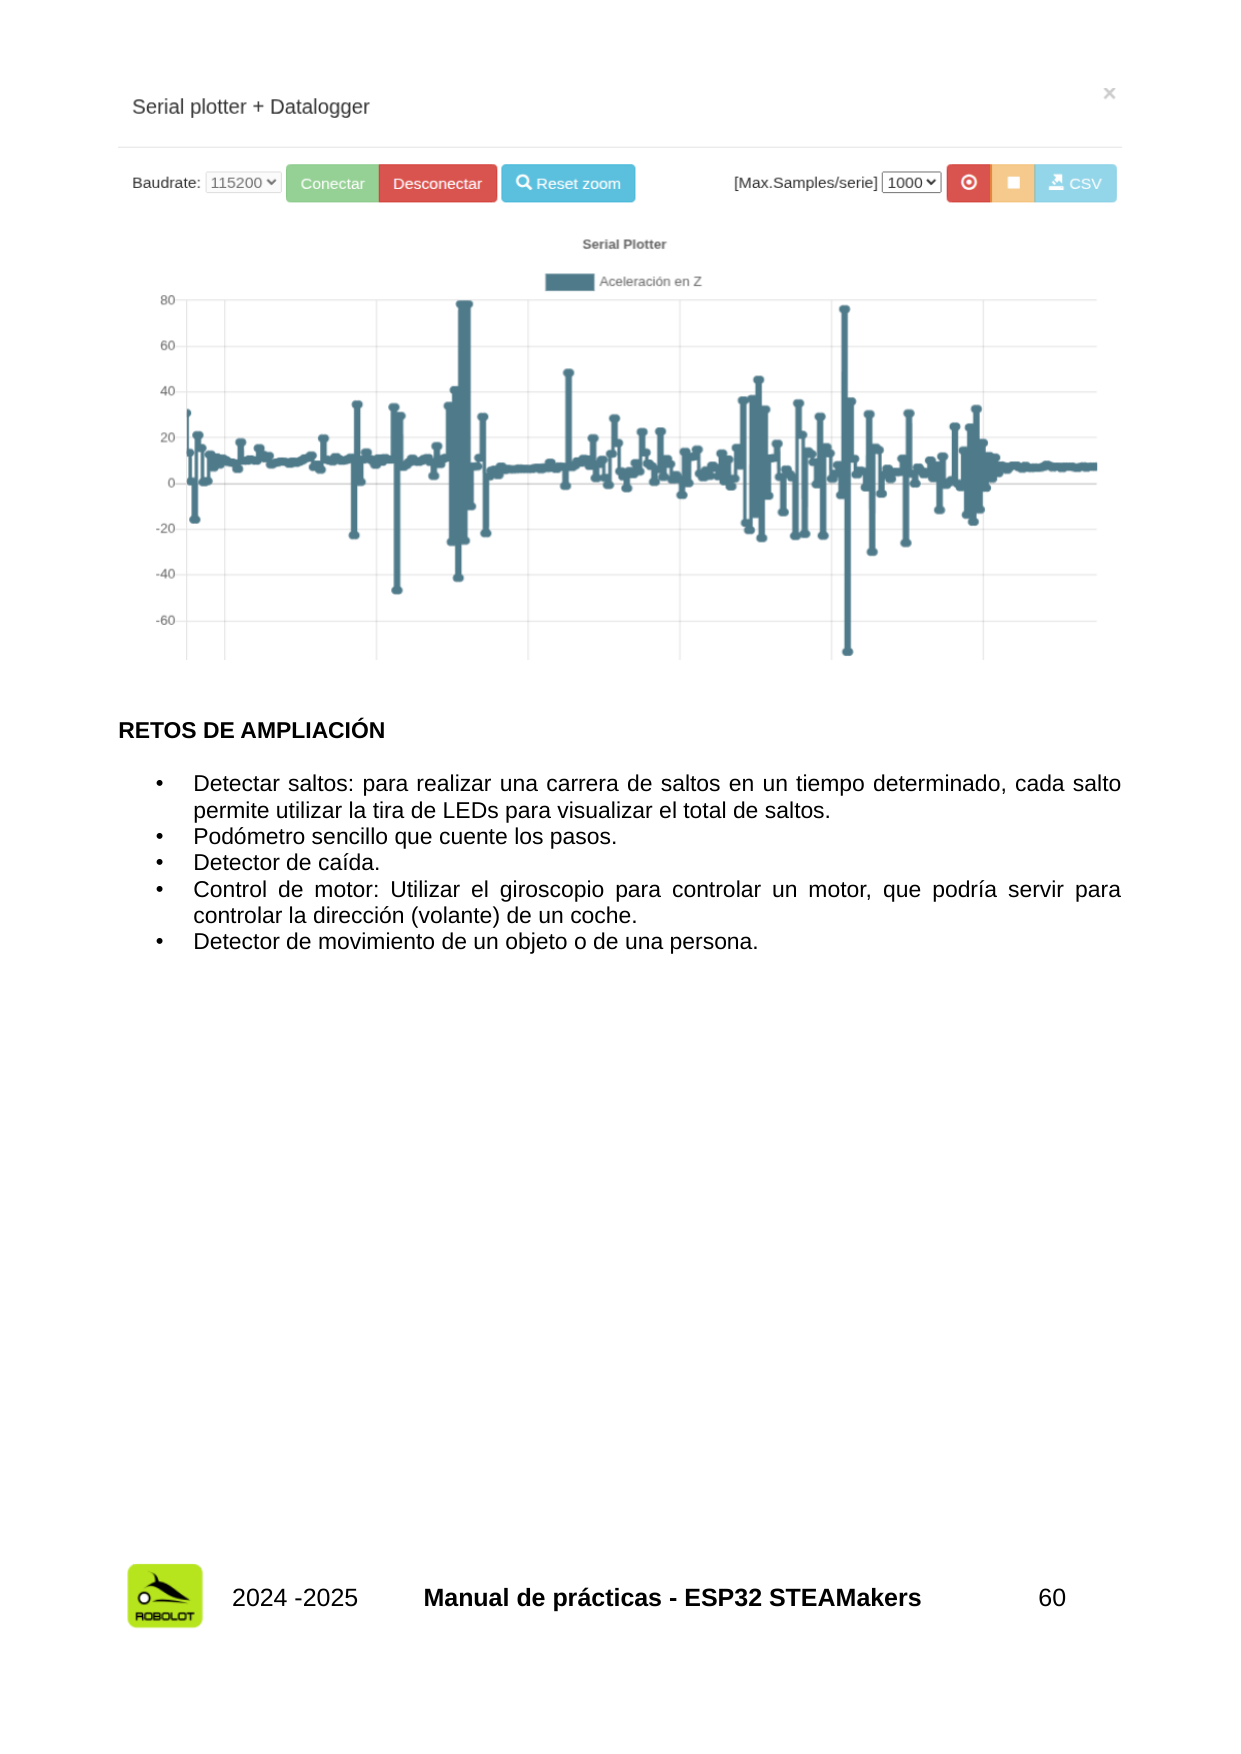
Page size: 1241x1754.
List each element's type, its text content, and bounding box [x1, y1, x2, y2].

list Detector de movimiento de un objeto o de una persona. [156, 928, 1122, 955]
list Podómetro sencillo que cuente los pasos. [156, 823, 1122, 849]
picture [118, 88, 1123, 660]
list Detector de caída. [156, 849, 1122, 876]
list Control de motor: Utilizar el giroscopio para controlar un motor, que podría servir para controlar la dirección (volante) de un coche. [156, 876, 1122, 928]
picture [126, 1563, 205, 1631]
text RETOS DE AMPLIACIÓN [118, 717, 1122, 744]
list Detectar saltos: para realizar una carrera de saltos en un tiempo determinado, cada salto permite utilizar la tira de LEDs para visualizar el total de saltos. [156, 770, 1122, 823]
